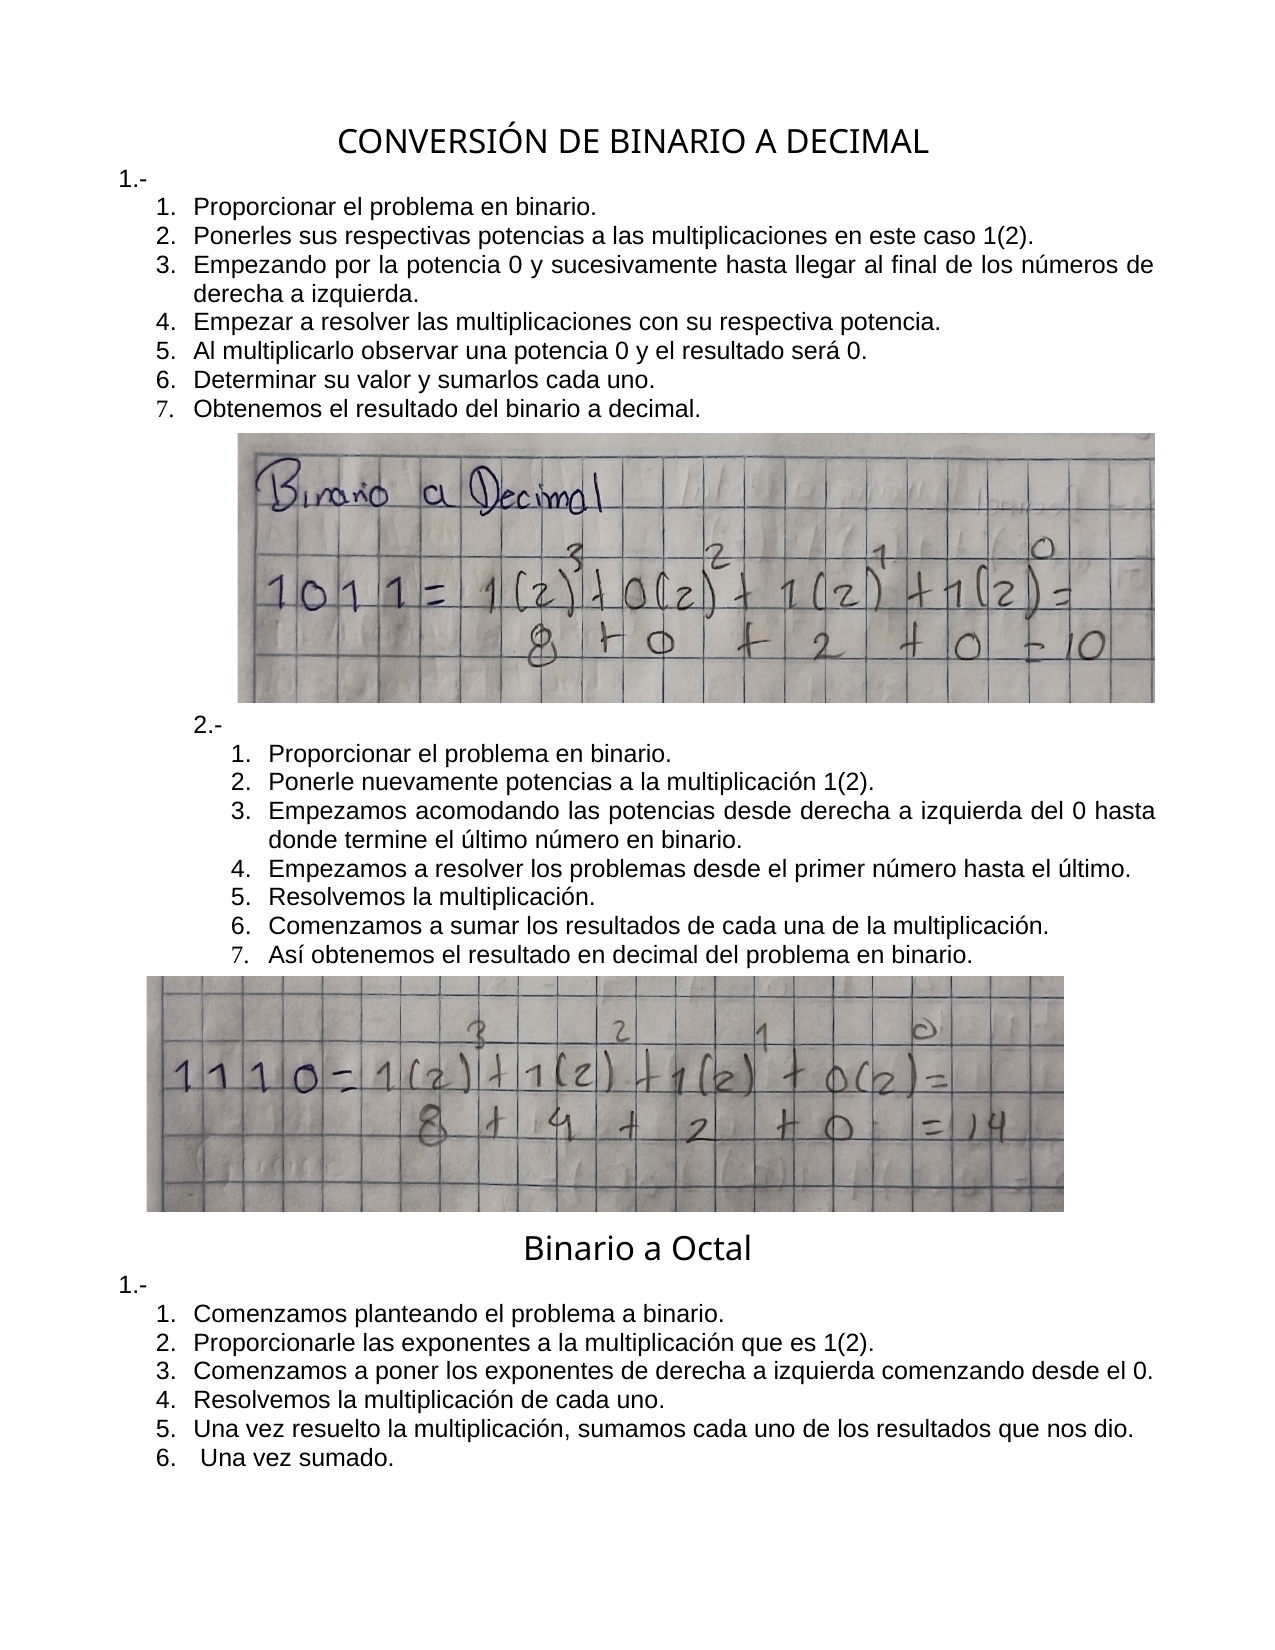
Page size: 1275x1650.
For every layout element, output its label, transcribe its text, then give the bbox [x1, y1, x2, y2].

text 1.- [118, 163, 1157, 192]
picture [150, 1304, 1072, 1572]
list Ponerles sus respectivas potencias a las multiplicaciones en este caso 1(2). [156, 221, 1157, 250]
list Empezar a resolver las multiplicaciones con su respectiva potencia. [156, 307, 1157, 336]
list Una vez sumado. [156, 1232, 1157, 1261]
text 1.- [118, 1059, 1157, 1088]
picture [283, 433, 1157, 707]
list Resolvemos la multiplicación. [231, 854, 1157, 882]
list Proporcionar el problema en binario. [156, 192, 1157, 221]
list Al multiplicarlo observar una potencia 0 y el resultado será 0. [156, 336, 1157, 365]
list Resolvemos la multiplicación de cada uno. [156, 1174, 1157, 1203]
list Proporcionar el problema en binario. [231, 451, 1157, 739]
text Binario a Octal [118, 1014, 1157, 1059]
list Determinar su valor y sumarlos cada uno. [156, 365, 1157, 393]
list Así obtenemos el resultado en decimal del problema en binario. [231, 911, 1157, 940]
list Obtenemos el resultado en octal del problema dado en binario. [156, 1261, 1157, 1290]
list Comenzamos a poner los exponentes de derecha a izquierda comenzando desde el 0. [156, 1146, 1157, 1174]
list Comenzamos planteando el problema a binario. [156, 1088, 1157, 1117]
list 2.- [193, 422, 1157, 451]
list Obtenemos el resultado del binario a decimal. [156, 393, 1157, 422]
list Empezamos a resolver los problemas desde el primer número hasta el último. [231, 825, 1157, 854]
list Ponerle nuevamente potencias a la multiplicación 1(2). [231, 739, 1157, 767]
list Empezamos acomodando las potencias desde derecha a izquierda del 0 hasta donde termine el último número en binario. [231, 767, 1157, 825]
list Proporcionarle las exponentes a la multiplicación que es 1(2). [156, 1117, 1157, 1146]
list Una vez resuelto la multiplicación, sumamos cada uno de los resultados que nos dio. [156, 1203, 1157, 1232]
list Empezando por la potencia 0 y sucesivamente hasta llegar al final de los números de derecha a izquierda. [156, 250, 1157, 307]
text CONVERSIÓN DE BINARIO A DECIMAL [118, 118, 1157, 163]
list Comenzamos a sumar los resultados de cada una de la multiplicación. [231, 882, 1157, 911]
